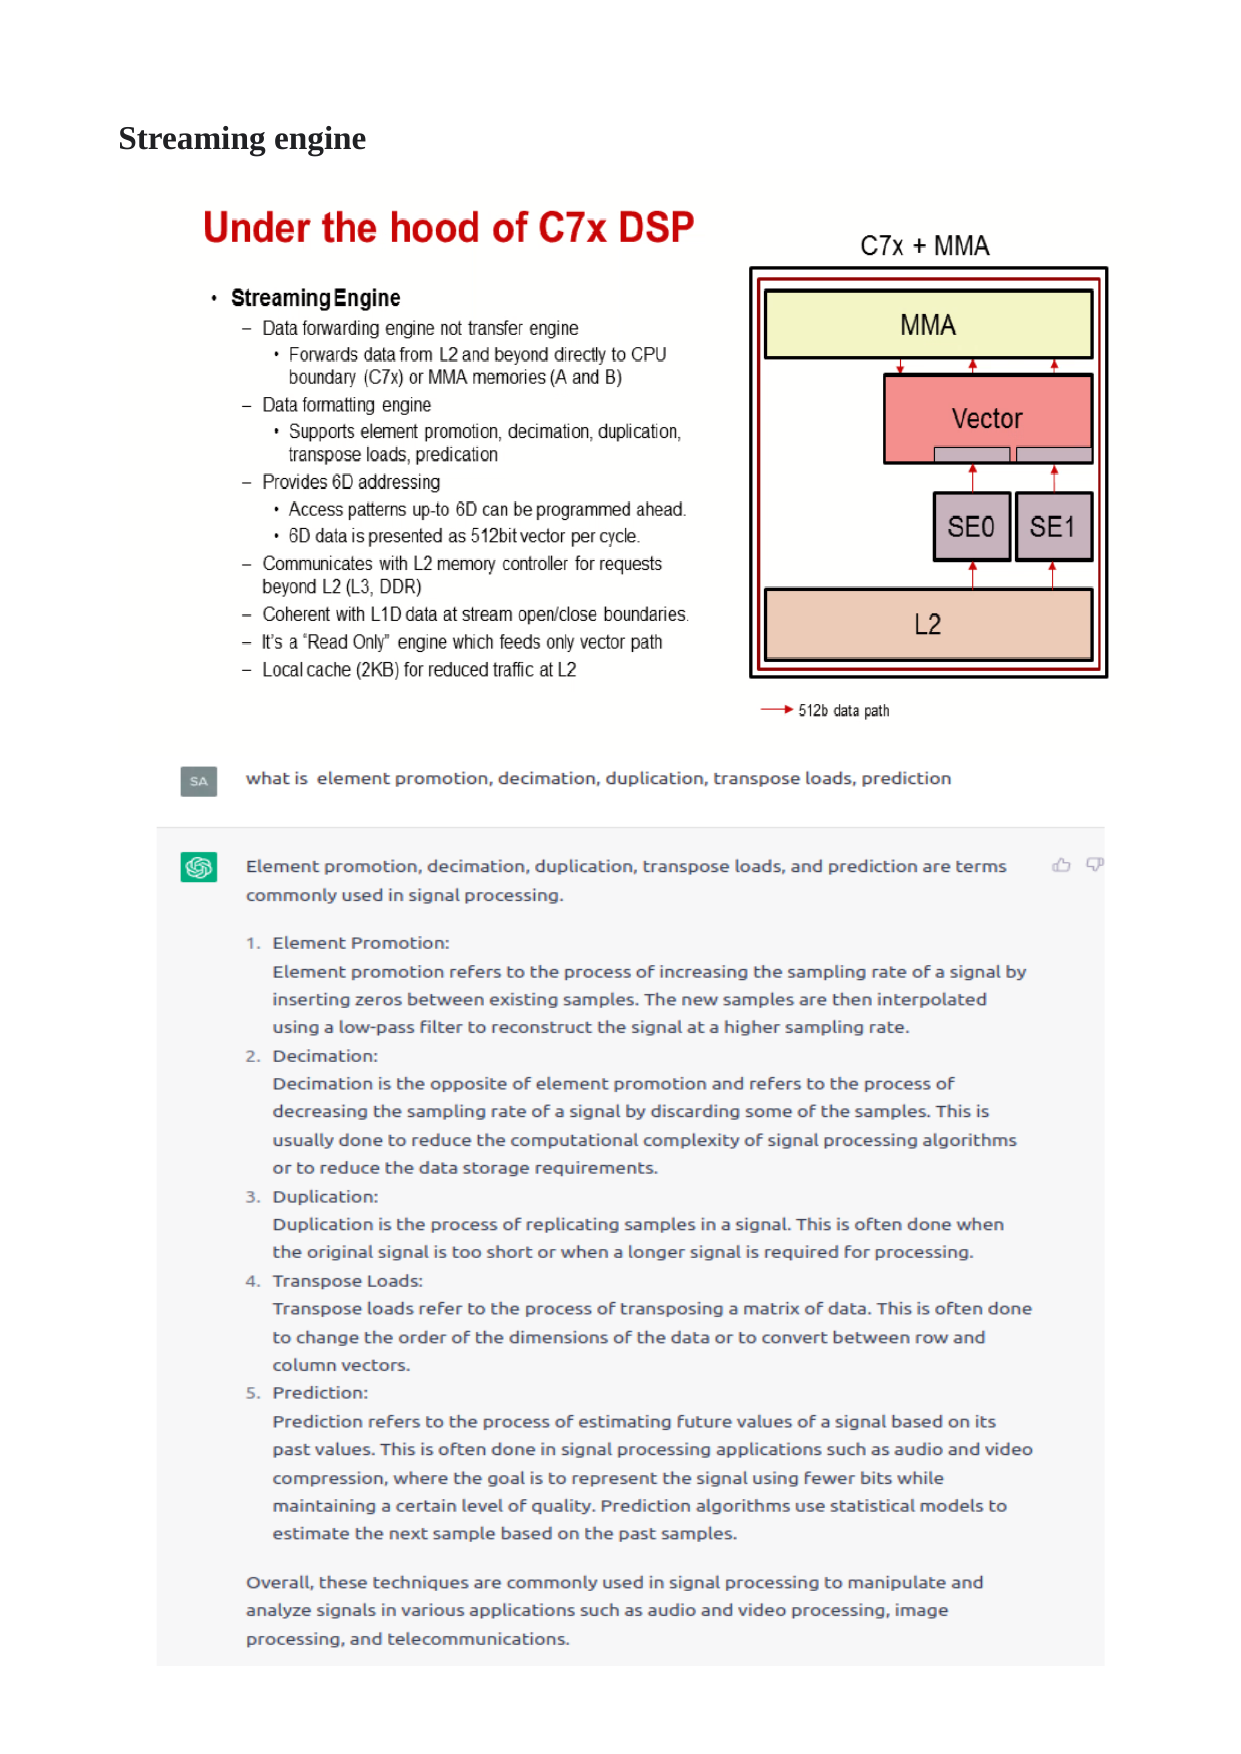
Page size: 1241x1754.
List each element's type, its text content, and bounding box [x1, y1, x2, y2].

text Streaming engine [118, 118, 1122, 156]
picture [118, 169, 1172, 1666]
